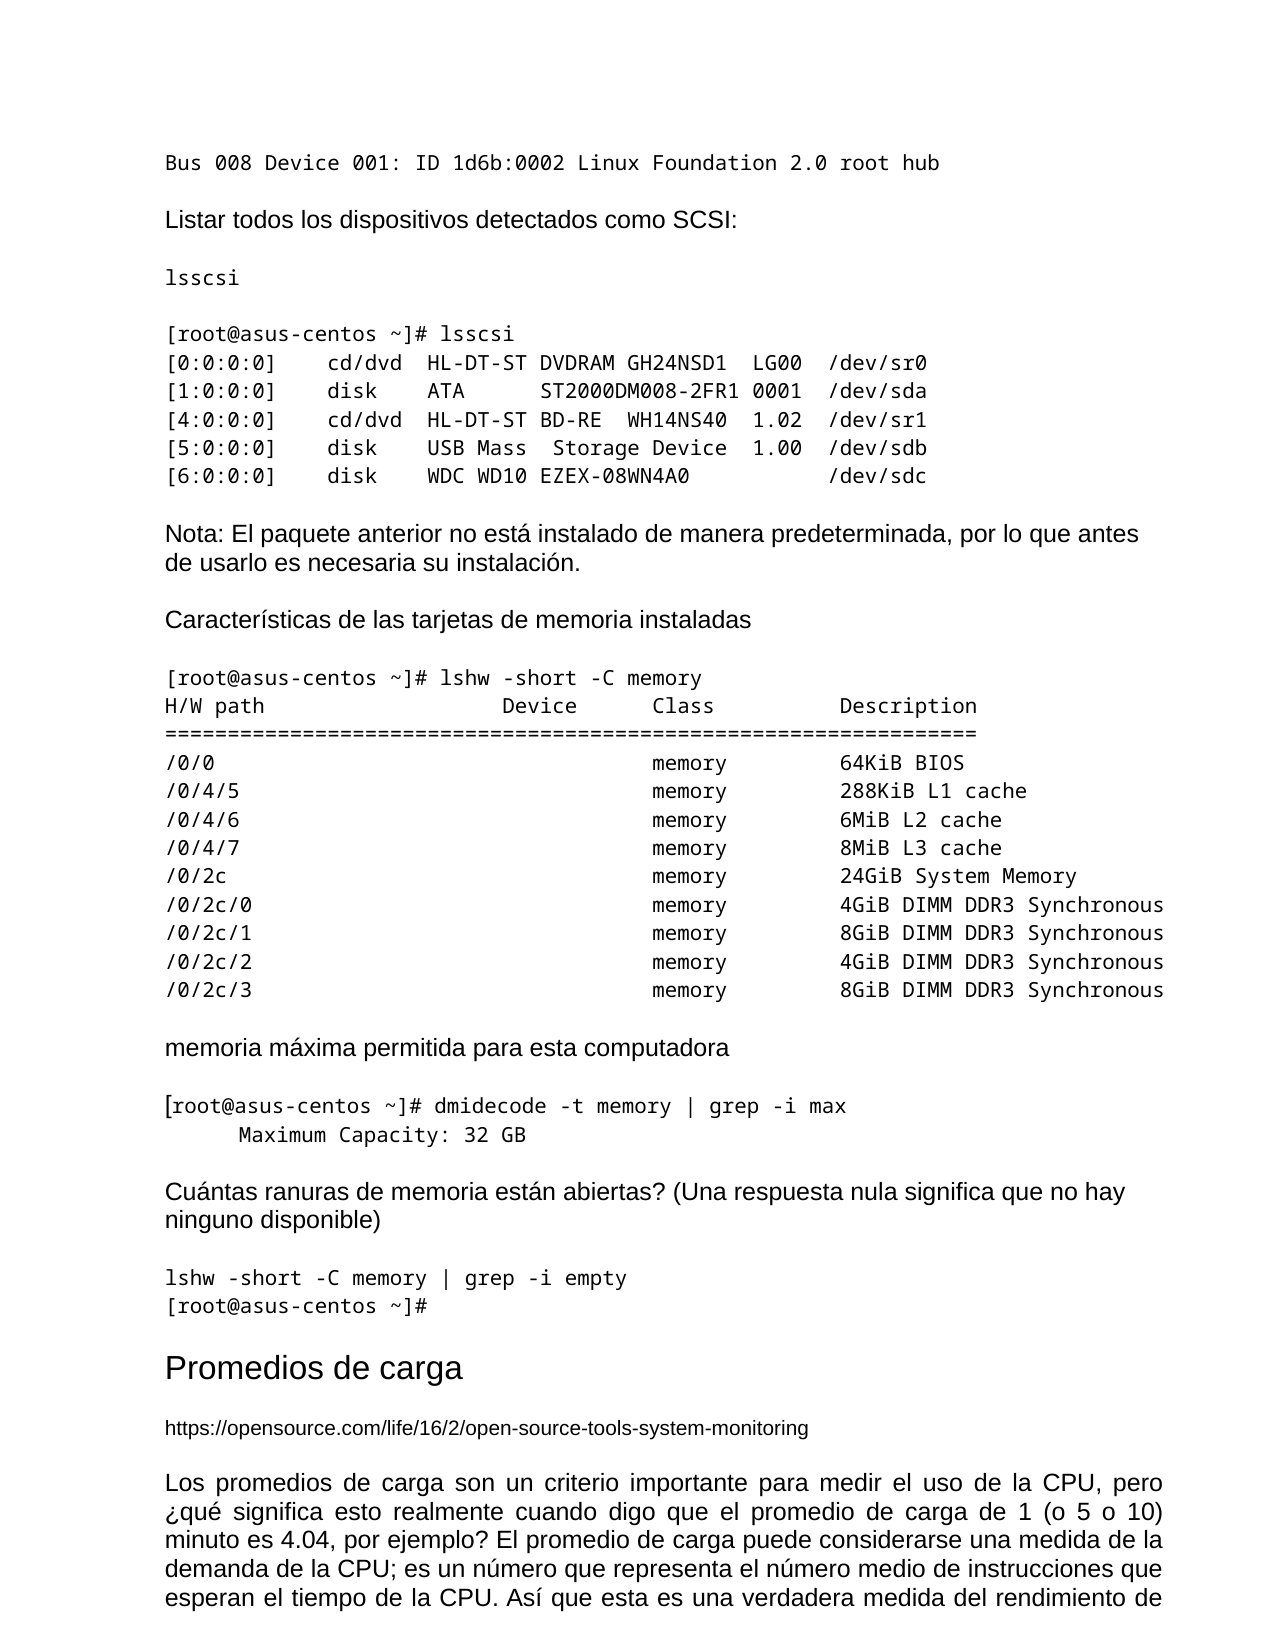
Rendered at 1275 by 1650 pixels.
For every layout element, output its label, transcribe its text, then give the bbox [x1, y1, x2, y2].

text Listar todos los dispositivos detectados como SCSI: [164, 205, 1164, 234]
text [1:0:0:0] disk ATA ST2000DM008-2FR1 0001 /dev/sda [164, 376, 1164, 405]
text ================================================================= [164, 719, 1164, 748]
text Maximum Capacity: 32 GB [164, 1120, 1164, 1148]
text Los promedios de carga son un criterio importante para medir el uso de la CPU, pero ¿qué significa esto realmente cuando digo que el promedio de carga de 1 (o 5 o 10) minuto es 4.04, por ejemplo? El promedio de carga puede considerarse una medida de la demanda de la CPU; es un número que representa el número medio de instrucciones que esperan el tiempo de la CPU. Así que esta es una verdadera medida del rendimiento de [164, 1468, 1164, 1612]
text /0/2c memory 24GiB System Memory [164, 862, 1164, 890]
text Promedios de carga [164, 1348, 1164, 1387]
text https://opensource.com/life/16/2/open-source-tools-system-monitoring [164, 1415, 1164, 1439]
text /0/2c/1 memory 8GiB DIMM DDR3 Synchronous [164, 918, 1164, 947]
text [6:0:0:0] disk WDC WD10 EZEX-08WN4A0 /dev/sdc [164, 462, 1164, 490]
text [root@asus-centos ~]# dmidecode -t memory | grep -i max [164, 1090, 1164, 1120]
text Características de las tarjetas de memoria instaladas [164, 605, 1164, 634]
text [4:0:0:0] cd/dvd HL-DT-ST BD-RE WH14NS40 1.02 /dev/sr1 [164, 405, 1164, 433]
text /0/2c/2 memory 4GiB DIMM DDR3 Synchronous [164, 947, 1164, 975]
text H/W path Device Class Description [164, 691, 1164, 719]
text Cuántas ranuras de memoria están abiertas? (Una respuesta nula significa que no hay ninguno disponible) [164, 1177, 1164, 1234]
text memoria máxima permitida para esta computadora [164, 1033, 1164, 1061]
text /0/4/6 memory 6MiB L2 cache [164, 805, 1164, 833]
text [root@asus-centos ~]# [164, 1291, 1164, 1320]
text Nota: El paquete anterior no está instalado de manera predeterminada, por lo que antes de usarlo es necesaria su instalación. [164, 519, 1164, 576]
text /0/2c/0 memory 4GiB DIMM DDR3 Synchronous [164, 890, 1164, 918]
text /0/4/5 memory 288KiB L1 cache [164, 776, 1164, 805]
text lshw -short -C memory | grep -i empty [164, 1263, 1164, 1291]
text [0:0:0:0] cd/dvd HL-DT-ST DVDRAM GH24NSD1 LG00 /dev/sr0 [164, 348, 1164, 376]
text Bus 008 Device 001: ID 1d6b:0002 Linux Foundation 2.0 root hub [164, 148, 1164, 176]
text lsscsi [164, 263, 1164, 291]
text [5:0:0:0] disk USB Mass Storage Device 1.00 /dev/sdb [164, 433, 1164, 462]
text [root@asus-centos ~]# lsscsi [164, 319, 1164, 348]
text /0/0 memory 64KiB BIOS [164, 748, 1164, 776]
text /0/4/7 memory 8MiB L3 cache [164, 833, 1164, 862]
text /0/2c/3 memory 8GiB DIMM DDR3 Synchronous [164, 975, 1164, 1004]
text [root@asus-centos ~]# lshw -short -C memory [164, 663, 1164, 691]
